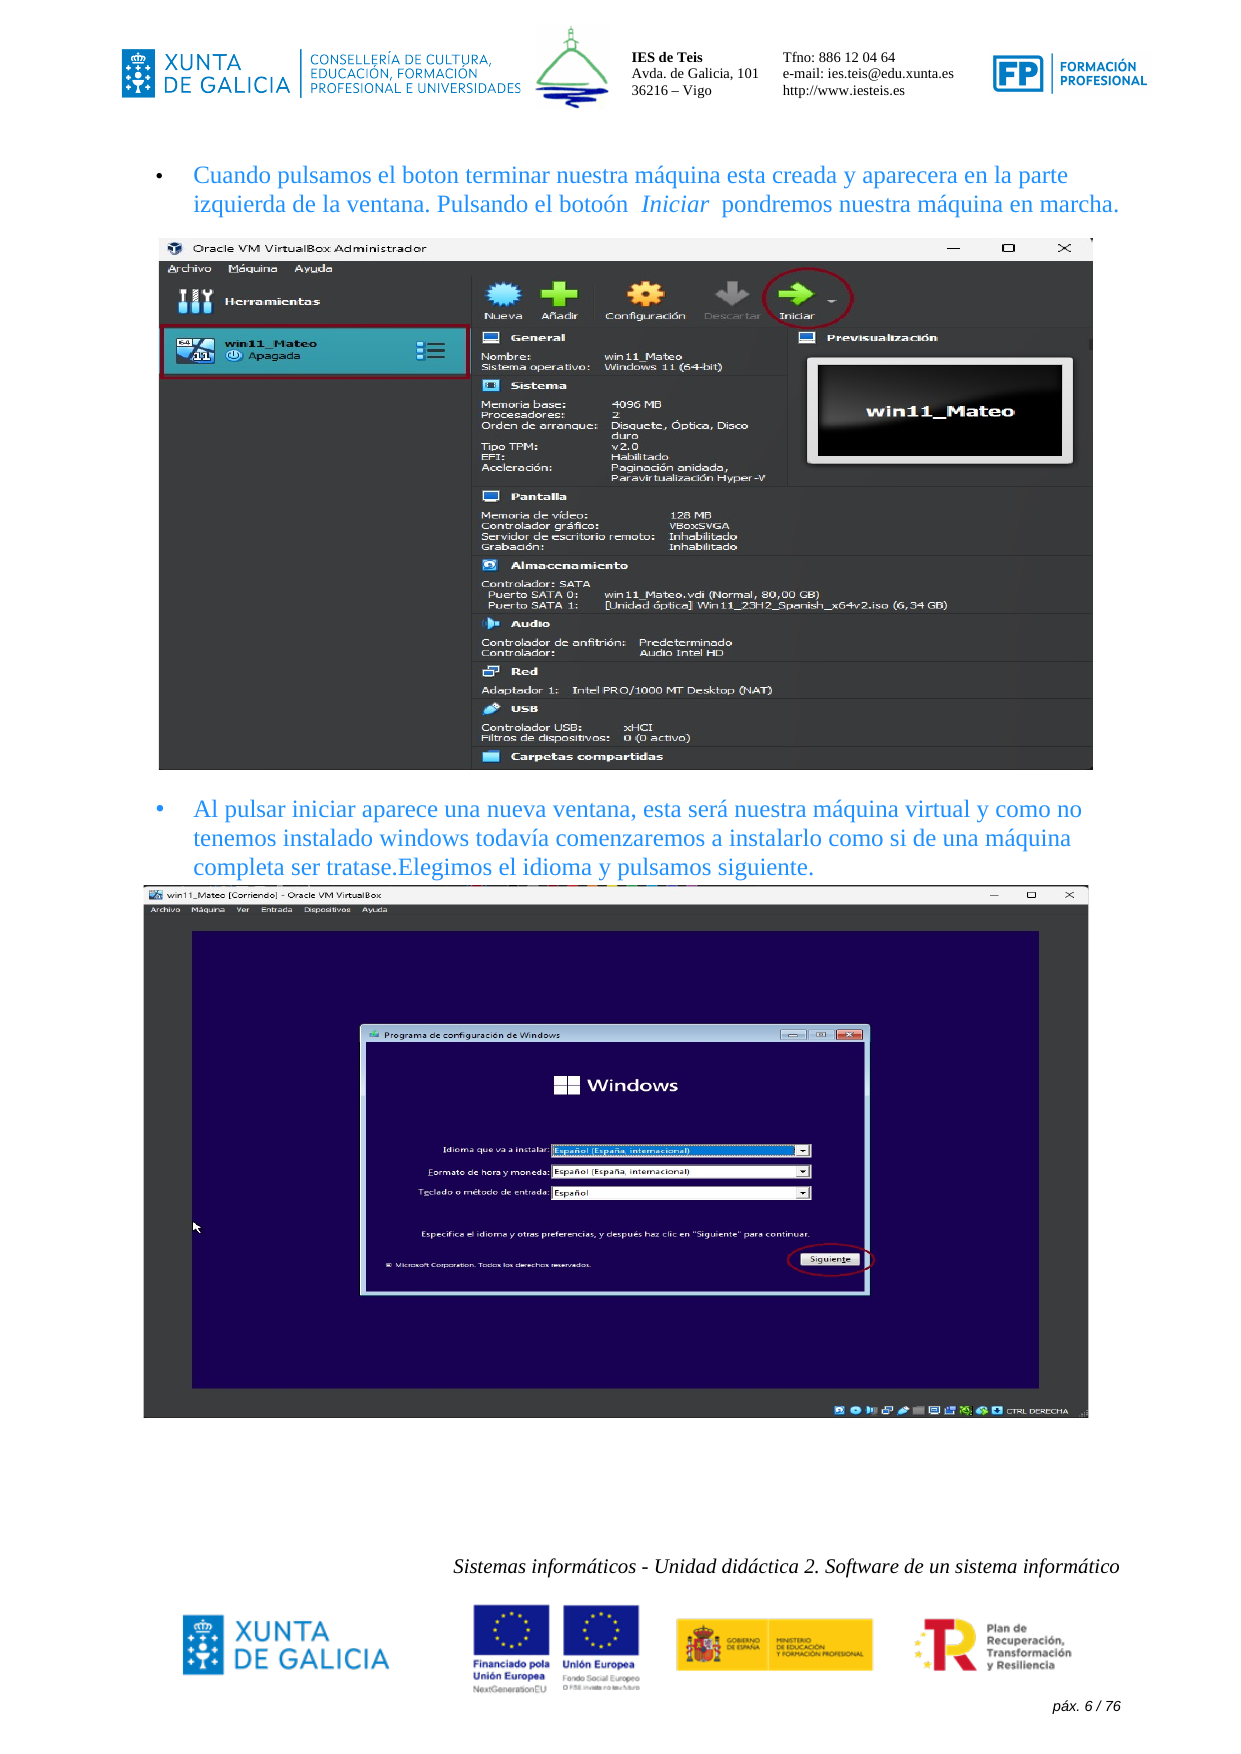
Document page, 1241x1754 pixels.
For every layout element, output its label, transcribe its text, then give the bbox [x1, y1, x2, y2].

list Al pulsar iniciar aparece una nueva ventana, esta será nuestra máquina virtual y como no tenemos instalado windows todavía comenzaremos a instalarlo como si de una máquina completa ser tratase.Elegimos el idioma y pulsamos siguiente. [156, 794, 1122, 880]
picture [989, 50, 1153, 97]
picture [121, 49, 521, 98]
picture [143, 885, 1089, 1418]
list Cuando pulsamos el boton terminar nuestra máquina esta creada y aparecera en la parte izquierda de la ventana. Pulsando el botoón Iniciar pondremos nuestra máquina en marcha. [156, 160, 1122, 218]
picture [158, 238, 1104, 770]
picture [182, 1593, 1085, 1700]
picture [534, 25, 611, 110]
